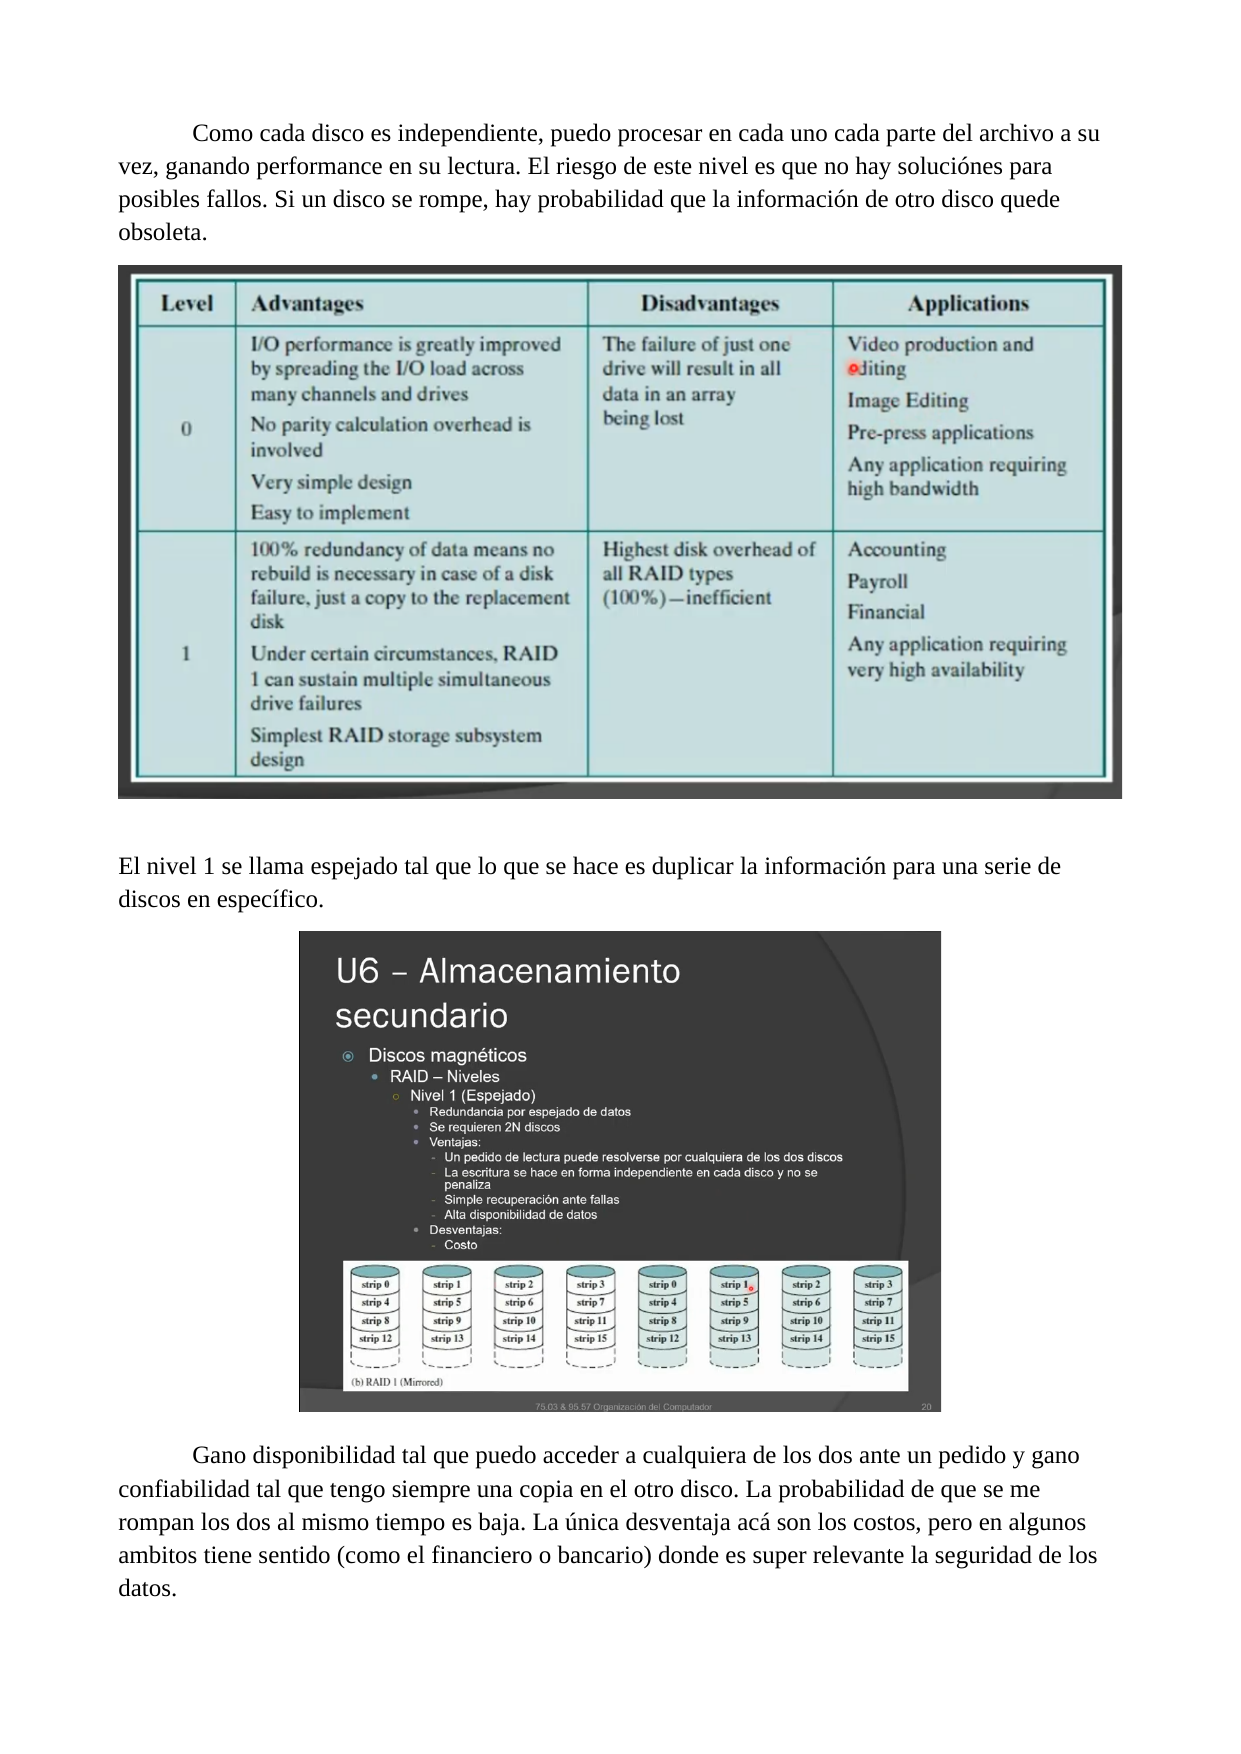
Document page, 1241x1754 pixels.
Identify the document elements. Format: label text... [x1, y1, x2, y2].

picture [118, 265, 1123, 799]
text El nivel 1 se llama espejado tal que lo que se hace es duplicar la información para una serie de discos en específico. [118, 851, 1122, 913]
text Gano disponibilidad tal que puedo acceder a cualquiera de los dos ante un pedido y gano confiabilidad tal que tengo siempre una copia en el otro disco. La probabilidad de que se me rompan los dos al mismo tiempo es baja. La única desventaja acá son los costos, pero en algunos ambitos tiene sentido (como el financiero o bancario) donde es super relevante la seguridad de los datos. [118, 1441, 1122, 1601]
picture [299, 931, 942, 1412]
text Como cada disco es independiente, puedo procesar en cada uno cada parte del archivo a su vez, ganando performance en su lectura. El riesgo de este nivel es que no hay soluciónes para posibles fallos. Si un disco se rompe, hay probabilidad que la información de otro disco quede obsoleta. [118, 118, 1122, 246]
